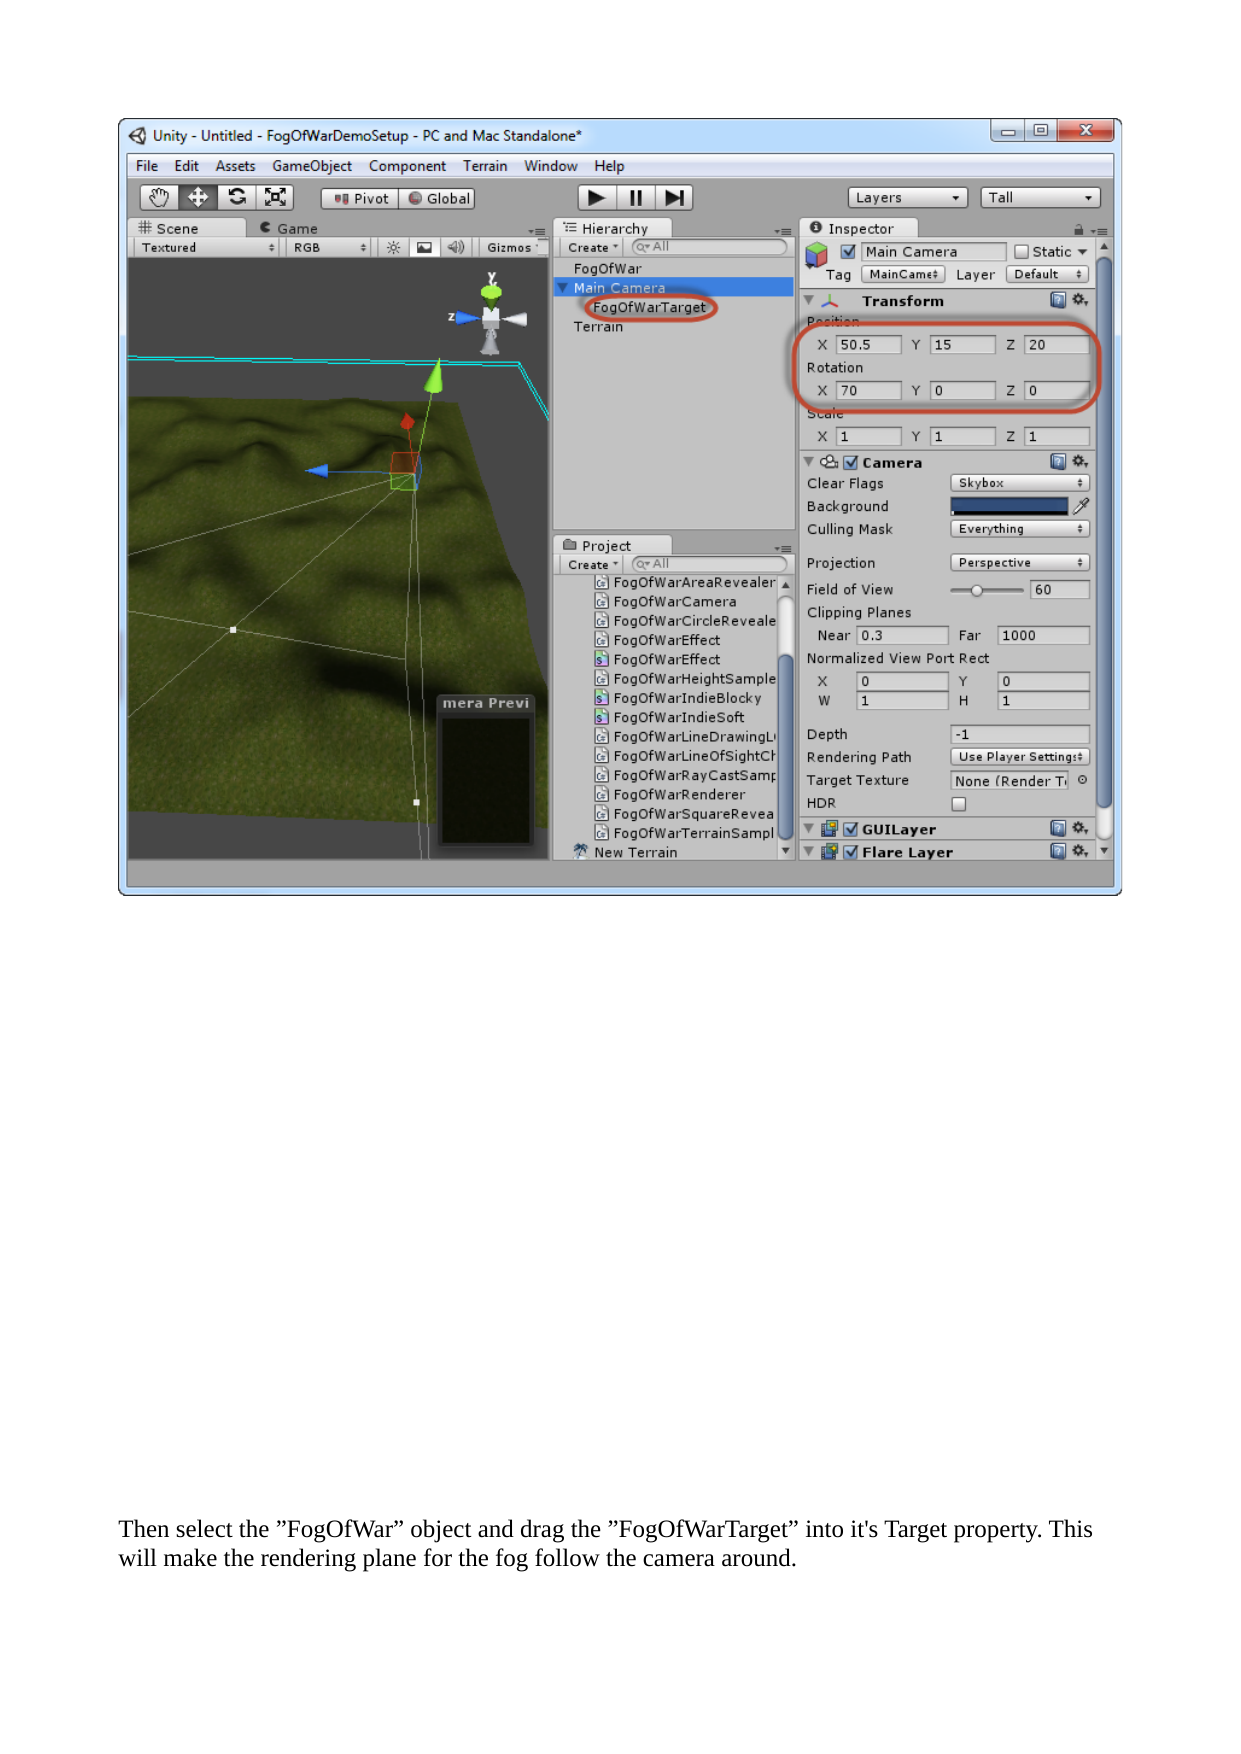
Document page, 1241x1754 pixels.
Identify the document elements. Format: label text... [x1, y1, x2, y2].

picture [118, 118, 1123, 896]
text Then select the ”FogOfWar” object and drag the ”FogOfWarTarget” into it's Target property. This will make the rendering plane for the fog follow the camera around. [118, 1514, 1122, 1572]
